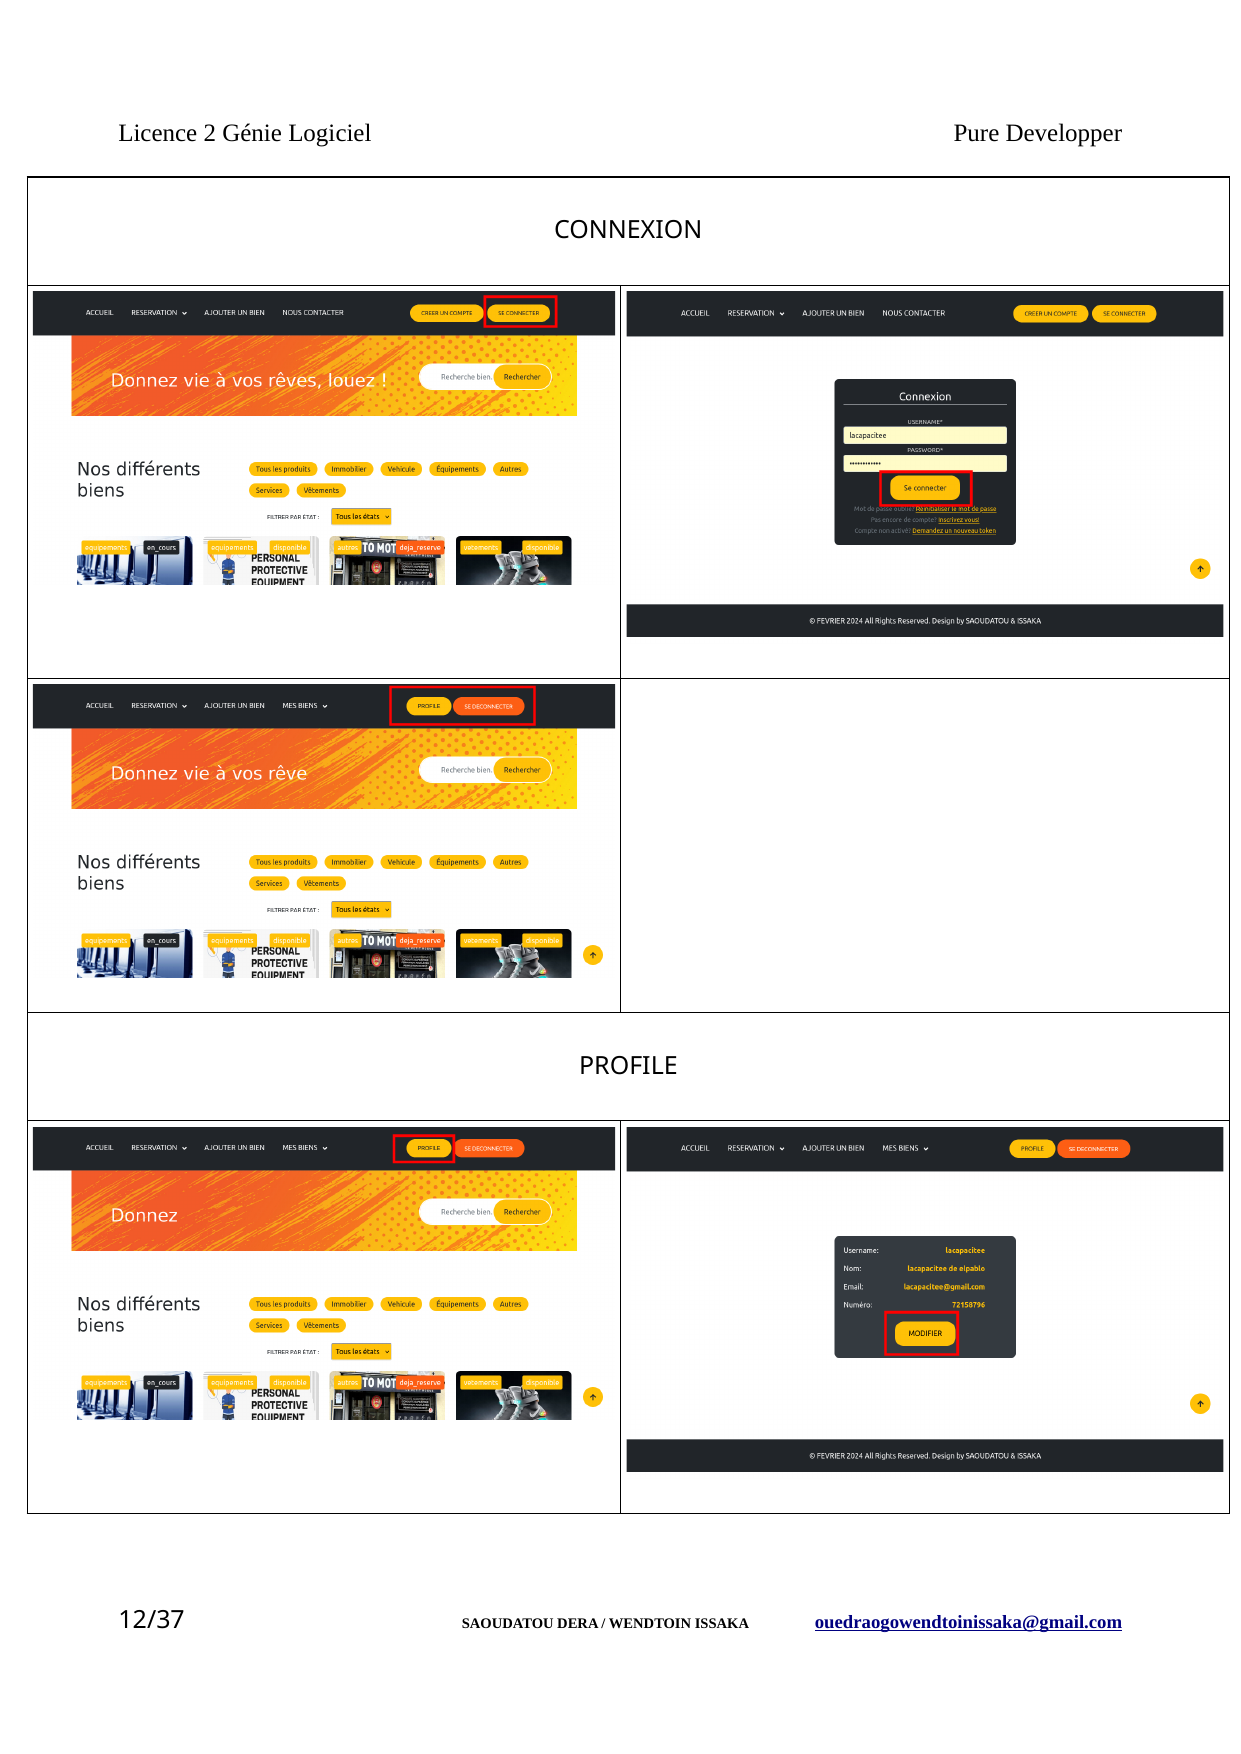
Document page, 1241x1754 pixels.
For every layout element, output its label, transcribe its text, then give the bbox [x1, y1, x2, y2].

picture [626, 1127, 1224, 1479]
table_cell CONNEXION [28, 178, 1229, 285]
table_cell [621, 1121, 1229, 1513]
picture [32, 1127, 615, 1420]
table_cell [621, 679, 1229, 1012]
table_cell [28, 1121, 620, 1513]
table_cell [28, 679, 620, 1012]
picture [32, 291, 615, 585]
picture [626, 291, 1224, 644]
table_cell [621, 286, 1229, 678]
picture [32, 684, 615, 978]
table_cell [28, 286, 620, 678]
table_cell PROFILE [28, 1013, 1229, 1120]
